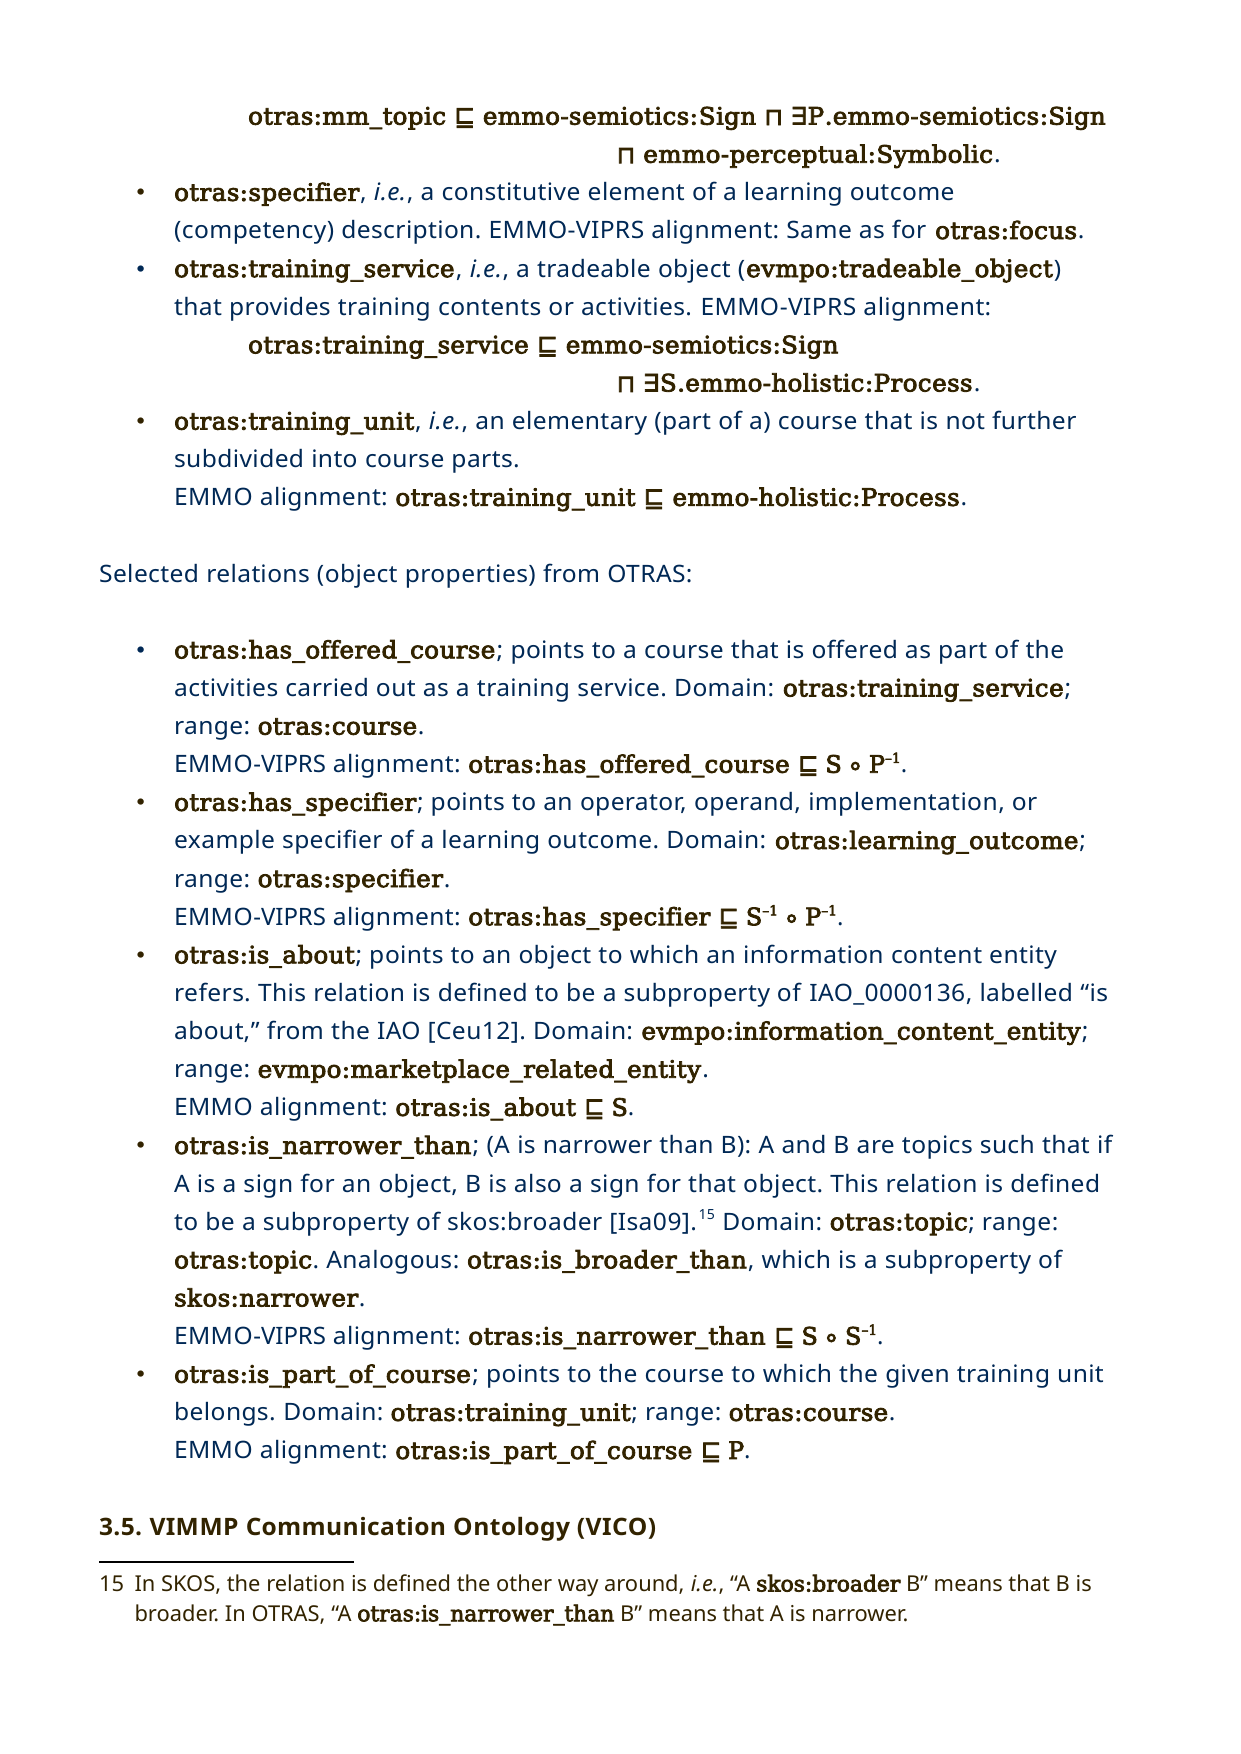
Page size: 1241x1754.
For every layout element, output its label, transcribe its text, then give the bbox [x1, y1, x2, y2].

list otras:has_offered_course; points to a course that is offered as part of the activities carried out as a training service. Domain: otras:training_service; range: otras:course. [136, 633, 1114, 742]
list EMMO-VIPRS alignment: otras:has_specifier ⊑ S–1 ∘ P–1. [136, 899, 1114, 932]
list otras:training_unit, i.e., an elementary (part of a) course that is not further subdivided into course parts. EMMO alignment: otras:training_unit ⊑ emmo-holistic:Process. [136, 404, 1114, 513]
list EMMO alignment: otras:is_about ⊑ S. [136, 1090, 1114, 1123]
text 3.5. VIMMP Communication Ontology (VICO) [99, 1509, 1114, 1542]
text Selected relations (object properties) from OTRAS: [99, 556, 1114, 589]
list otras:has_specifier; points to an operator, operand, implementation, or example specifier of a learning outcome. Domain: otras:learning_outcome; range: otras:specifier. [136, 785, 1114, 894]
list EMMO-VIPRS alignment: otras:has_offered_course ⊑ S ∘ P–1. [136, 747, 1114, 780]
list EMMO-VIPRS alignment: otras:is_narrower_than ⊑ S ∘ S–1. [136, 1319, 1114, 1352]
list otras:is_part_of_course; points to the course to which the given training unit belongs. Domain: otras:training_unit; range: otras:course. [136, 1357, 1114, 1428]
list otras:is_about; points to an object to which an information content entity refers. This relation is defined to be a subproperty of IAO_0000136, labelled “is about,” from the IAO [Ceu12]. Domain: evmpo:information_content_entity; range: evmpo:marketplace_related_entity. [136, 938, 1114, 1085]
list otras:mm_topic ⊑ emmo-semiotics:Sign ⊓ ∃P.emmo-semiotics:Sign ⊓ emmo-perceptual:Symbolic. [136, 99, 1114, 170]
list In SKOS, the relation is defined the other way around, i.e., “A skos:broader B” means that B is broader. In OTRAS, “A otras:is_narrower_than B” means that A is narrower. [99, 1568, 1114, 1627]
list otras:training_service, i.e., a tradeable object (evmpo:tradeable_object) that provides training contents or activities. EMMO-VIPRS alignment: otras:training_service ⊑ emmo-semiotics:Sign ⊓ ∃S.emmo-holistic:Process. [136, 251, 1114, 398]
list EMMO alignment: otras:is_part_of_course ⊑ P. [136, 1433, 1114, 1466]
list otras:specifier, i.e., a constitutive element of a learning outcome (competency) description. EMMO-VIPRS alignment: Same as for otras:focus. [136, 175, 1114, 246]
list otras:is_narrower_than; (A is narrower than B): A and B are topics such that if A is a sign for an object, B is also a sign for that object. This relation is defined to be a subproperty of skos:broader [Isa09]. Domain: otras:topic; range: otras:topic. Analogous: otras:is_broader_than, which is a subproperty of skos:narrower. [136, 1128, 1114, 1313]
